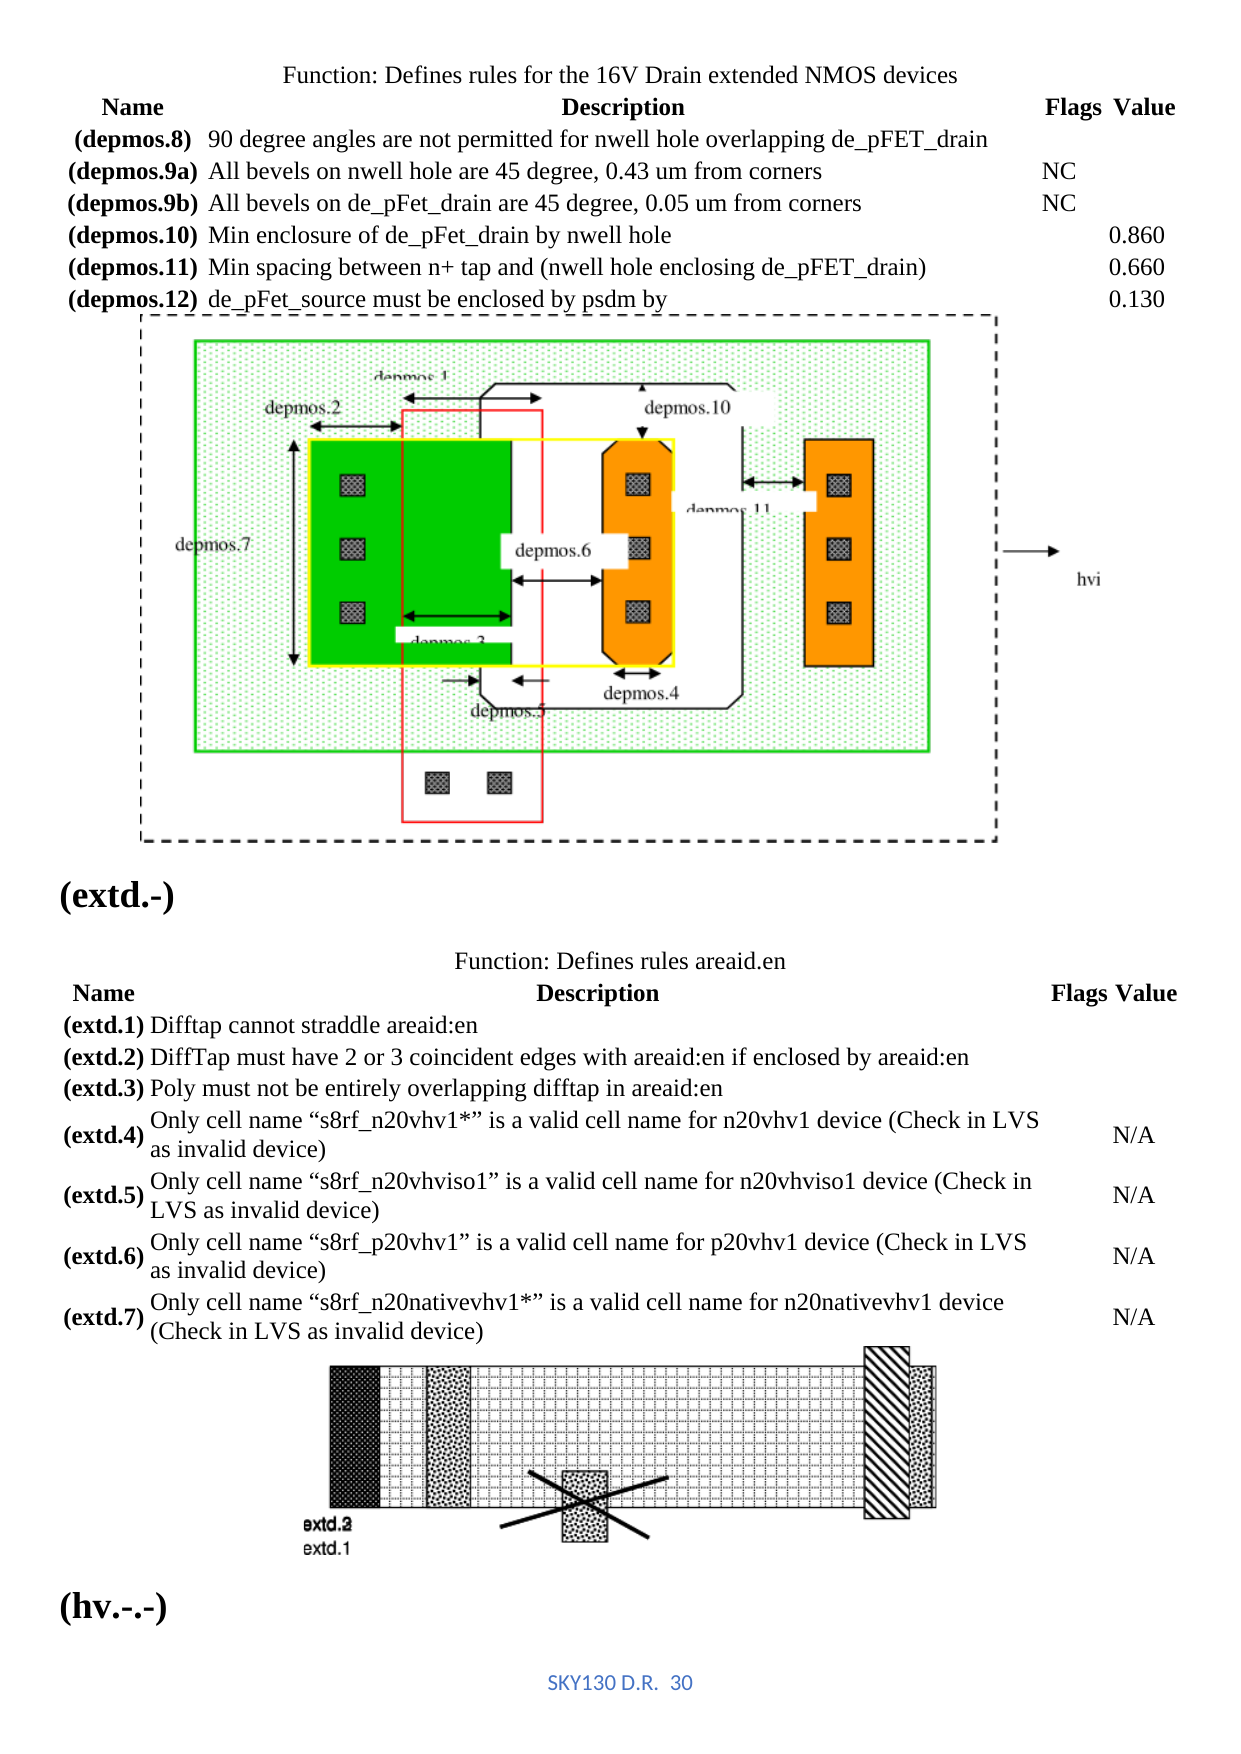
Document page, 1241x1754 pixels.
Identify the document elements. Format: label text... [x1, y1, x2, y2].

table_cell [1107, 187, 1181, 218]
table_cell Flags [1040, 91, 1107, 123]
table_cell (extd.3) [59, 1072, 148, 1104]
table_cell Flags [1048, 976, 1111, 1008]
subtitle (hv.-.-) [59, 1584, 1181, 1627]
table_cell N/A [1111, 1104, 1181, 1164]
table_cell (extd.1) [59, 1008, 148, 1040]
table_cell 90 degree angles are not permitted for nwell hole overlapping de_pFET_drain [206, 123, 1040, 155]
table_cell Description [148, 976, 1048, 1008]
table_cell Value [1107, 91, 1181, 123]
table_cell (extd.5) [59, 1165, 148, 1225]
table_cell (extd.6) [59, 1225, 148, 1286]
table_cell [1107, 123, 1181, 155]
table_cell NC [1040, 155, 1107, 187]
table_cell (depmos.10) [59, 219, 206, 250]
table_cell [1107, 155, 1181, 187]
table_cell Value [1111, 976, 1181, 1008]
table_cell NC [1040, 187, 1107, 218]
table_cell (depmos.8) [59, 123, 206, 155]
table_cell (extd.2) [59, 1040, 148, 1072]
table_cell [1048, 1104, 1111, 1164]
subtitle (extd.-) [59, 872, 1181, 915]
table_cell Name [59, 91, 206, 123]
table_cell Only cell name “s8rf_p20vhv1” is a valid cell name for p20vhv1 device (Check in LVS as invalid device) [148, 1225, 1048, 1286]
picture [140, 314, 1101, 843]
table_header Function: Defines rules for the 16V Drain extended NMOS devices [59, 59, 1181, 91]
table_cell [1040, 123, 1107, 155]
table_cell Only cell name “s8rf_n20vhv1*” is a valid cell name for n20vhv1 device (Check in LVS as invalid device) [148, 1104, 1048, 1164]
table_cell (depmos.11) [59, 250, 206, 282]
table_cell Min spacing between n+ tap and (nwell hole enclosing de_pFET_drain) [206, 250, 1040, 282]
table_cell [1111, 1008, 1181, 1040]
table_cell [1040, 282, 1107, 314]
table_cell N/A [1111, 1165, 1181, 1225]
table_cell 0.130 [1107, 282, 1181, 314]
table_cell Difftap cannot straddle areaid:en [148, 1008, 1048, 1040]
table_cell (depmos.12) [59, 282, 206, 314]
table_cell All bevels on de_pFet_drain are 45 degree, 0.05 um from corners [206, 187, 1040, 218]
table_cell N/A [1111, 1286, 1181, 1346]
table_cell de_pFet_source must be enclosed by psdm by [206, 282, 1040, 314]
table_cell 0.660 [1107, 250, 1181, 282]
table_cell All bevels on nwell hole are 45 degree, 0.43 um from corners [206, 155, 1040, 187]
table_cell Only cell name “s8rf_n20vhviso1” is a valid cell name for n20vhviso1 device (Check in LVS as invalid device) [148, 1165, 1048, 1225]
table_cell (depmos.9b) [59, 187, 206, 218]
table_header Function: Defines rules areaid.en [59, 945, 1181, 976]
table_cell (extd.7) [59, 1286, 148, 1346]
table_cell [1048, 1286, 1111, 1346]
table_cell (depmos.9a) [59, 155, 206, 187]
table_cell 0.860 [1107, 219, 1181, 250]
table_cell Description [206, 91, 1040, 123]
table_cell [1111, 1040, 1181, 1072]
table_cell N/A [1111, 1225, 1181, 1286]
table_cell Only cell name “s8rf_n20nativevhv1*” is a valid cell name for n20nativevhv1 device (Check in LVS as invalid device) [148, 1286, 1048, 1346]
table_cell Name [59, 976, 148, 1008]
table_cell [1048, 1165, 1111, 1225]
table_cell [1040, 219, 1107, 250]
table_cell [1048, 1072, 1111, 1104]
table_cell (extd.4) [59, 1104, 148, 1164]
table_cell [1040, 250, 1107, 282]
table_cell Poly must not be entirely overlapping difftap in areaid:en [148, 1072, 1048, 1104]
table_cell [1048, 1225, 1111, 1286]
table_cell [1048, 1008, 1111, 1040]
table_cell [1111, 1072, 1181, 1104]
table_cell Min enclosure of de_pFet_drain by nwell hole [206, 219, 1040, 250]
table_cell [1048, 1040, 1111, 1072]
picture [303, 1346, 937, 1555]
table_cell DiffTap must have 2 or 3 coincident edges with areaid:en if enclosed by areaid:en [148, 1040, 1048, 1072]
